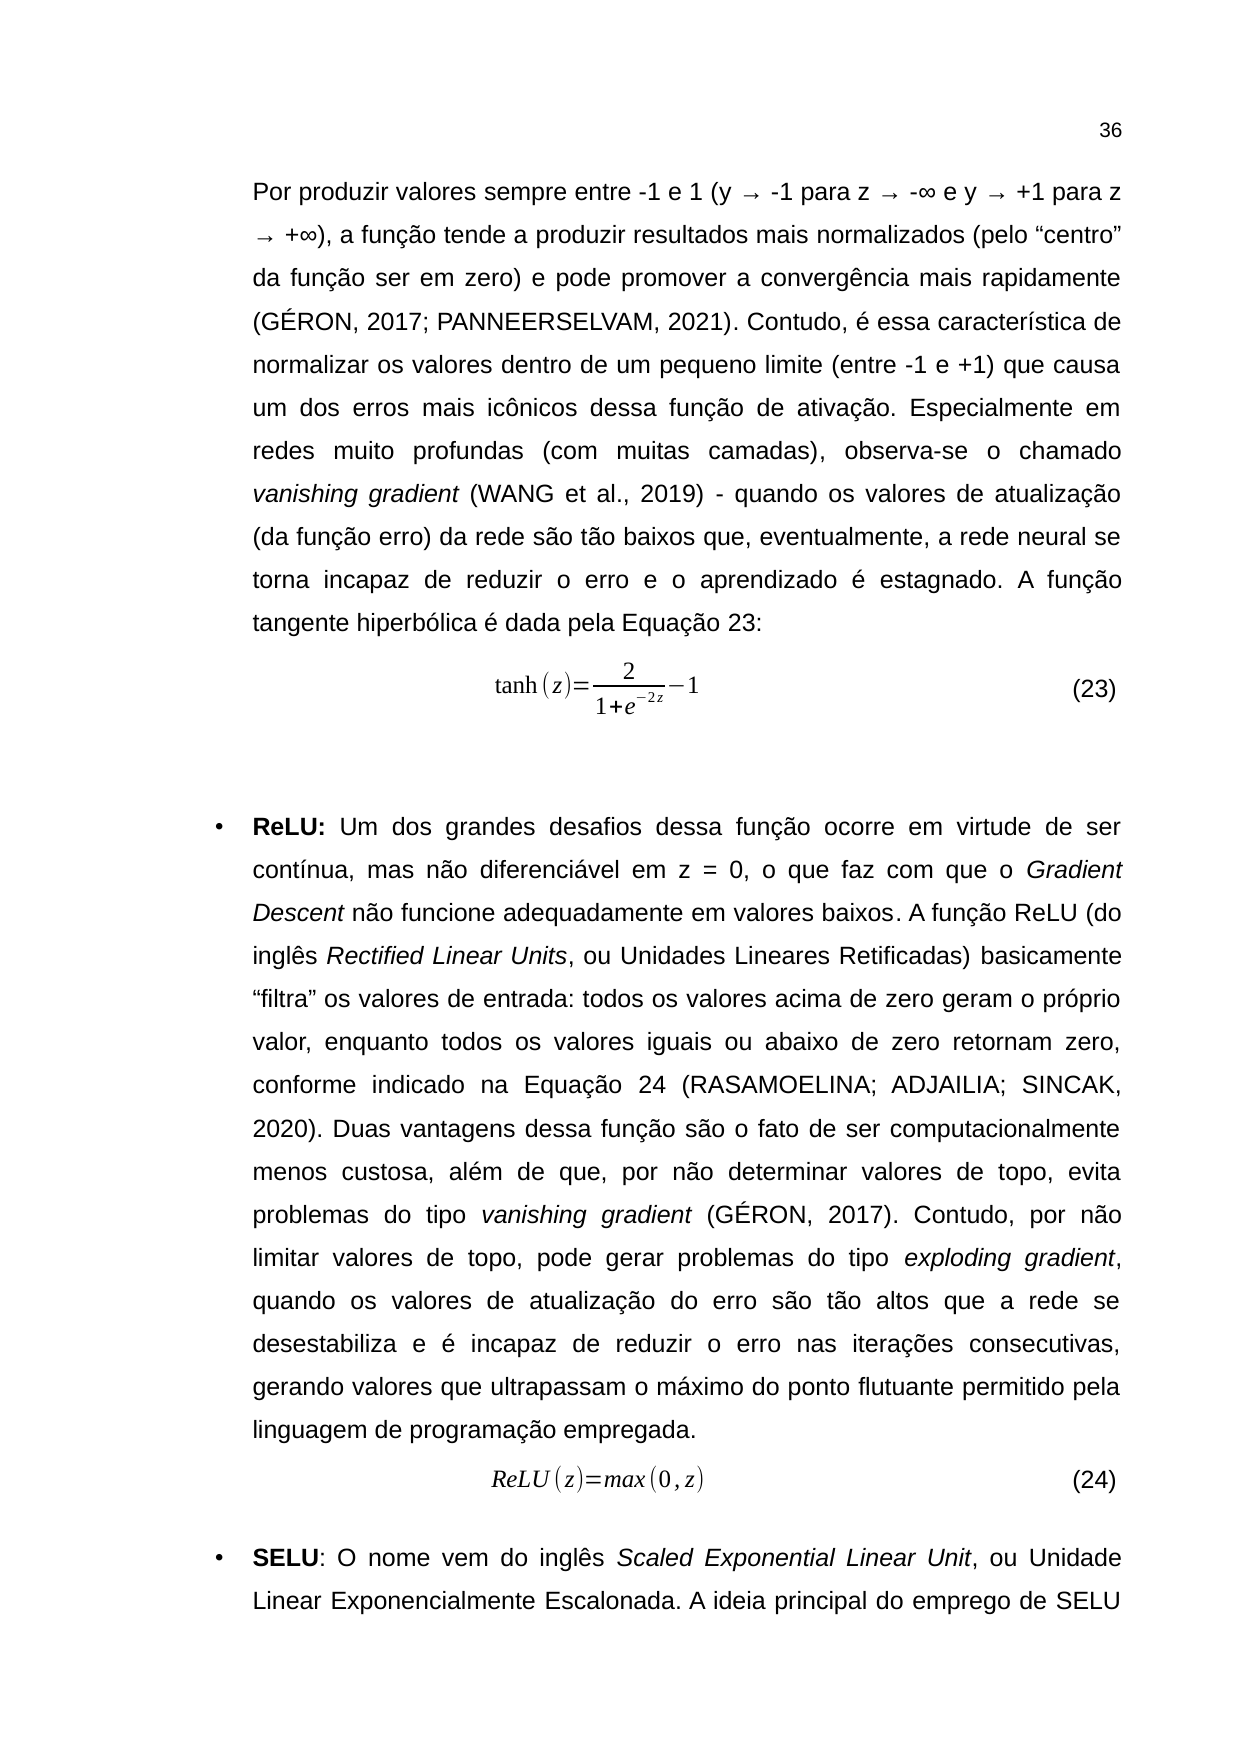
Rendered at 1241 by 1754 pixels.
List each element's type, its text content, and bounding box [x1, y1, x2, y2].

table_header [177, 651, 1017, 725]
table_header [177, 1459, 1017, 1500]
table_header (24) [1017, 1459, 1122, 1500]
list Por produzir valores sempre entre -1 e 1 (y → -1 para z → -∞ e y → +1 para z → +∞), a função tende a produzir resultados mais normalizados (pelo “centro” da função ser em zero) e pode promover a convergência mais rapidamente (GÉRON, 2017; PANNEERSELVAM, 2021). Contudo, é essa característica de normalizar os valores dentro de um pequeno limite (entre -1 e +1) que causa um dos erros mais icônicos dessa função de ativação. Especialmente em redes muito profundas (com muitas camadas), observa-se o chamado vanishing gradient (WANG et al., 2019) - quando os valores de atualização (da função erro) da rede são tão baixos que, eventualmente, a rede neural se torna incapaz de reduzir o erro e o aprendizado é estagnado. A função tangente hiperbólica é dada pela Equação 23: [215, 177, 1122, 637]
list SELU: O nome vem do inglês Scaled Exponential Linear Unit, ou Unidade Linear Exponencialmente Escalonada. A ideia principal do emprego de SELU [215, 1543, 1122, 1615]
table_header (23) [1017, 651, 1122, 725]
list ReLU: Um dos grandes desafios dessa função ocorre em virtude de ser contínua, mas não diferenciável em z = 0, o que faz com que o Gradient Descent não funcione adequadamente em valores baixos. A função ReLU (do inglês Rectified Linear Units, ou Unidades Lineares Retificadas) basicamente “filtra” os valores de entrada: todos os valores acima de zero geram o próprio valor, enquanto todos os valores iguais ou abaixo de zero retornam zero, conforme indicado na Equação 24 (RASAMOELINA; ADJAILIA; SINCAK, 2020). Duas vantagens dessa função são o fato de ser computacionalmente menos custosa, além de que, por não determinar valores de topo, evita problemas do tipo vanishing gradient (GÉRON, 2017). Contudo, por não limitar valores de topo, pode gerar problemas do tipo exploding gradient, quando os valores de atualização do erro são tão altos que a rede se desestabiliza e é incapaz de reduzir o erro nas iterações consecutivas, gerando valores que ultrapassam o máximo do ponto flutuante permitido pela linguagem de programação empregada. [215, 812, 1122, 1444]
